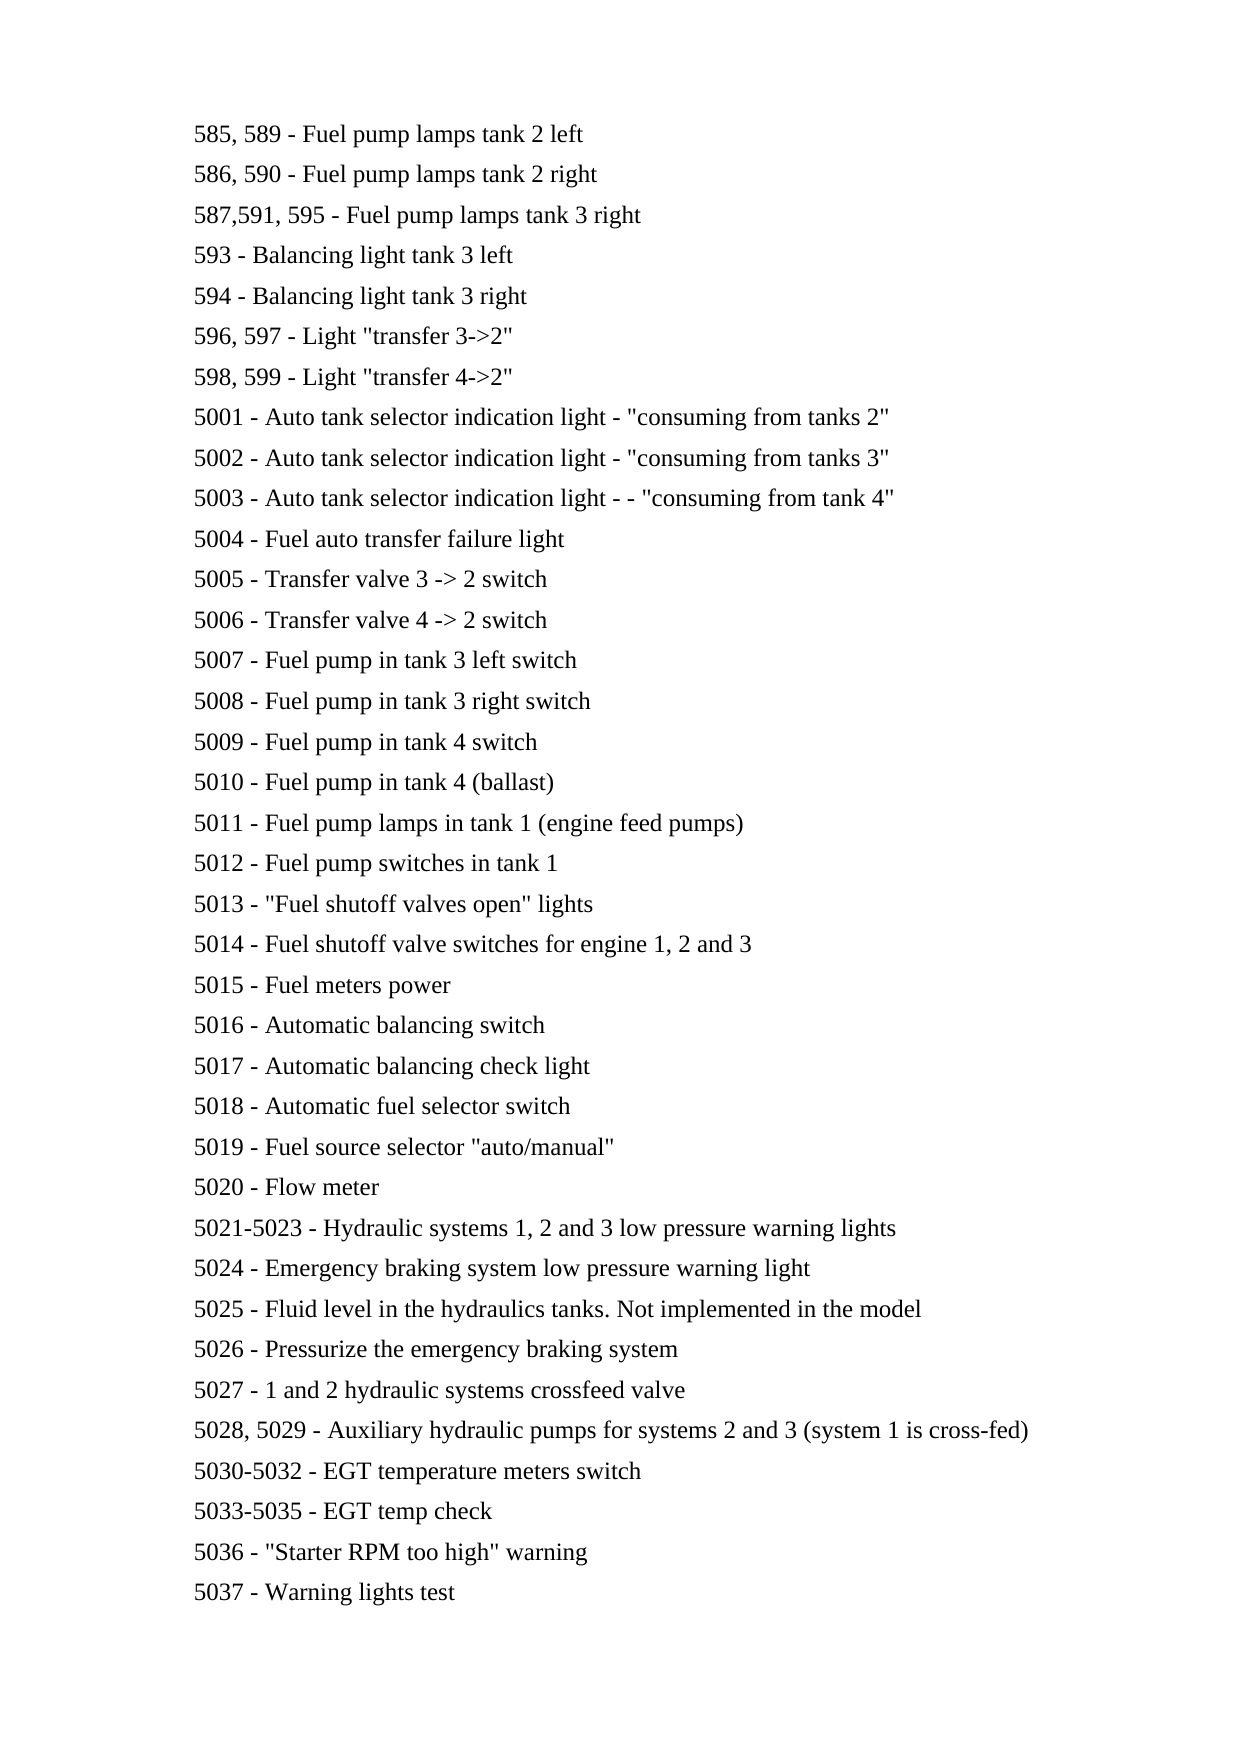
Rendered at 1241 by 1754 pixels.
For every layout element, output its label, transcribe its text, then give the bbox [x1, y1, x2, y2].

text 594 - Balancing light tank 3 right [119, 281, 1122, 309]
text 598, 599 - Light "transfer 4->2" [119, 362, 1122, 391]
text 5016 - Automatic balancing switch [119, 1010, 1122, 1039]
text 5011 - Fuel pump lamps in tank 1 (engine feed pumps) [119, 808, 1122, 836]
text 593 - Balancing light tank 3 left [119, 240, 1122, 269]
text 5004 - Fuel auto transfer failure light [119, 524, 1122, 553]
text 5033-5035 - EGT temp check [119, 1496, 1122, 1525]
text 5030-5032 - EGT temperature meters switch [119, 1456, 1122, 1485]
text 5015 - Fuel meters power [119, 970, 1122, 998]
text 5026 - Pressurize the emergency braking system [119, 1334, 1122, 1363]
text 5007 - Fuel pump in tank 3 left switch [119, 646, 1122, 674]
text 5003 - Auto tank selector indication light - - "consuming from tank 4" [119, 483, 1122, 512]
text 5001 - Auto tank selector indication light - "consuming from tanks 2" [119, 402, 1122, 431]
text 5019 - Fuel source selector "auto/manual" [119, 1132, 1122, 1161]
text 5017 - Automatic balancing check light [119, 1051, 1122, 1079]
text 5010 - Fuel pump in tank 4 (ballast) [119, 767, 1122, 796]
text 587,591, 595 - Fuel pump lamps tank 3 right [119, 200, 1122, 228]
text 5025 - Fluid level in the hydraulics tanks. Not implemented in the model [119, 1294, 1122, 1323]
text 5006 - Transfer valve 4 -> 2 switch [119, 605, 1122, 634]
text 596, 597 - Light "transfer 3->2" [119, 321, 1122, 350]
text 5012 - Fuel pump switches in tank 1 [119, 848, 1122, 877]
text 5009 - Fuel pump in tank 4 switch [119, 727, 1122, 755]
text 585, 589 - Fuel pump lamps tank 2 left [119, 119, 1122, 147]
text 5018 - Automatic fuel selector switch [119, 1091, 1122, 1120]
text 5021-5023 - Hydraulic systems 1, 2 and 3 low pressure warning lights [119, 1213, 1122, 1242]
text 5027 - 1 and 2 hydraulic systems crossfeed valve [119, 1375, 1122, 1404]
text 5002 - Auto tank selector indication light - "consuming from tanks 3" [119, 443, 1122, 472]
text 5036 - "Starter RPM too high" warning [119, 1537, 1122, 1566]
text 5008 - Fuel pump in tank 3 right switch [119, 686, 1122, 715]
text 586, 590 - Fuel pump lamps tank 2 right [119, 159, 1122, 188]
text 5005 - Transfer valve 3 -> 2 switch [119, 564, 1122, 593]
text 5037 - Warning lights test [119, 1577, 1122, 1606]
text 5028, 5029 - Auxiliary hydraulic pumps for systems 2 and 3 (system 1 is cross-fed) [119, 1415, 1122, 1444]
text 5024 - Emergency braking system low pressure warning light [119, 1253, 1122, 1282]
text 5014 - Fuel shutoff valve switches for engine 1, 2 and 3 [119, 929, 1122, 958]
text 5020 - Flow meter [119, 1172, 1122, 1201]
text 5013 - "Fuel shutoff valves open" lights [119, 889, 1122, 917]
